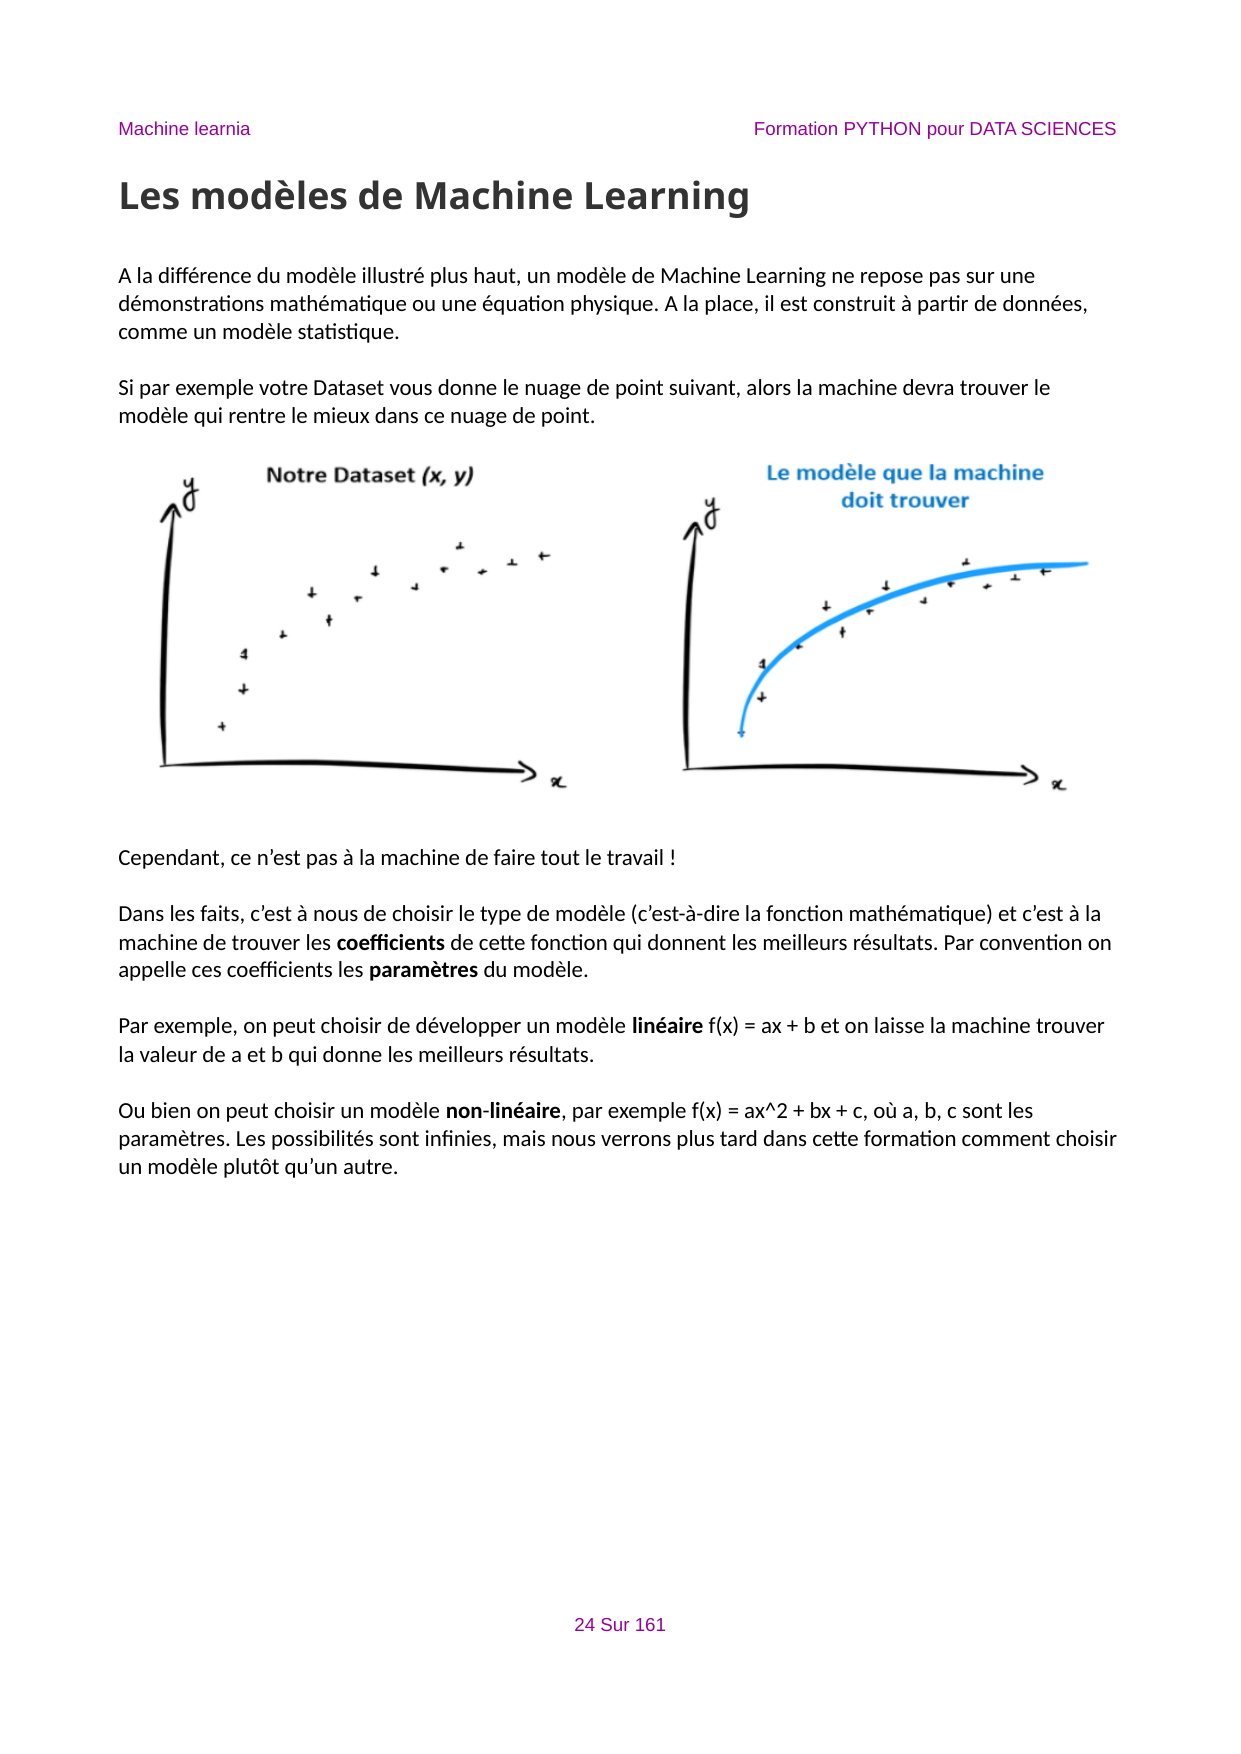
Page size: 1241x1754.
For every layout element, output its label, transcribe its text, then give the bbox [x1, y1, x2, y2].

subtitle Les modèles de Machine Learning [118, 169, 1122, 220]
text A la différence du modèle illustré plus haut, un modèle de Machine Learning ne repose pas sur une démonstrations mathématique ou une équation physique. A la place, il est construit à partir de données, comme un modèle statistique. [118, 261, 1122, 345]
text Par exemple, on peut choisir de développer un modèle linéaire f(x) = ax + b et on laisse la machine trouver la valeur de a et b qui donne les meilleurs résultats. [118, 1012, 1122, 1068]
text Si par exemple votre Dataset vous donne le nuage de point suivant, alors la machine devra trouver le modèle qui rentre le mieux dans ce nuage de point. [118, 373, 1122, 428]
picture [118, 428, 1122, 816]
text Cependant, ce n’est pas à la machine de faire tout le travail ! [118, 843, 1122, 872]
text Ou bien on peut choisir un modèle non-linéaire, par exemple f(x) = ax^2 + bx + c, où a, b, c sont les paramètres. Les possibilités sont infinies, mais nous verrons plus tard dans cette formation comment choisir un modèle plutôt qu’un autre. [118, 1096, 1122, 1180]
text Dans les faits, c’est à nous de choisir le type de modèle (c’est-à-dire la fonction mathématique) et c’est à la machine de trouver les coefficients de cette fonction qui donnent les meilleurs résultats. Par convention on appelle ces coefficients les paramètres du modèle. [118, 899, 1122, 984]
